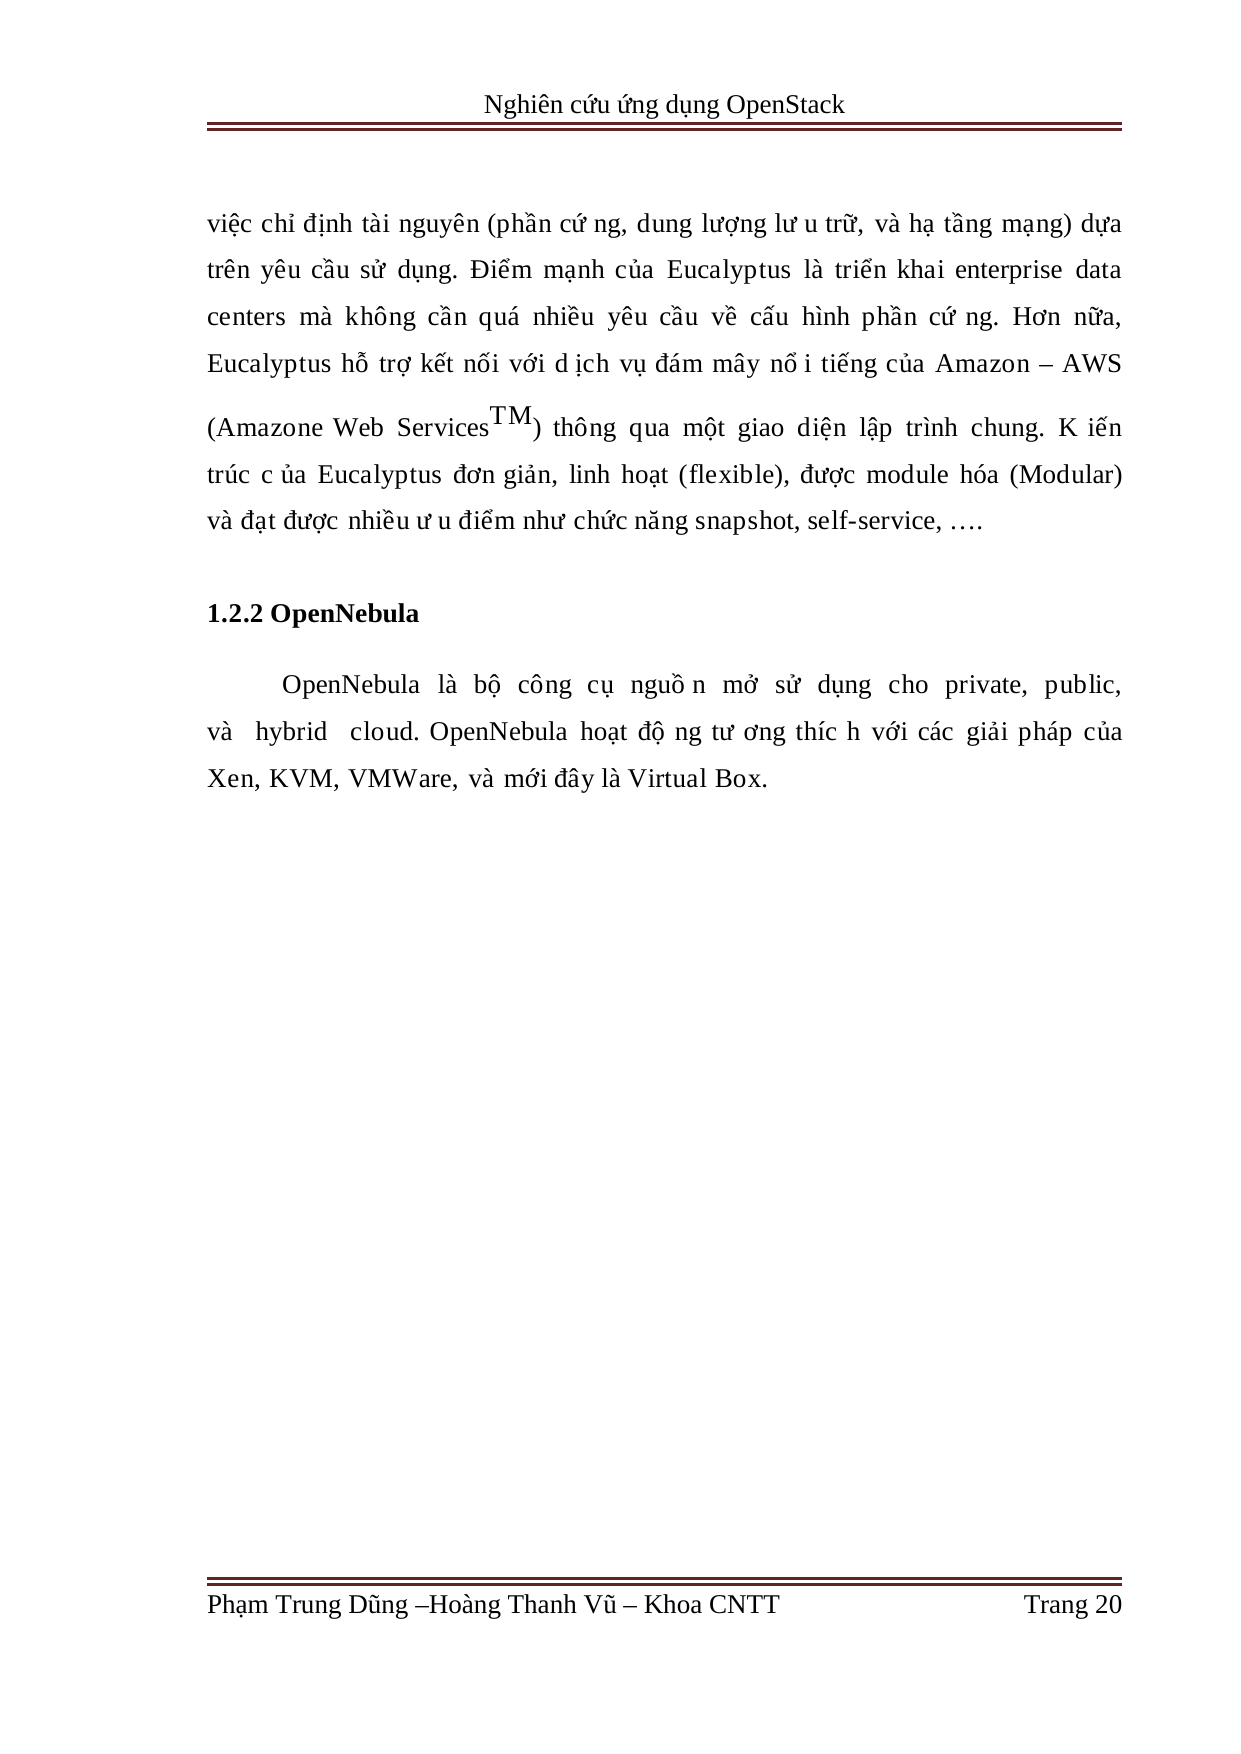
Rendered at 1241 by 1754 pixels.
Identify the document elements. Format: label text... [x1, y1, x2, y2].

text việc chỉ định tài nguyên (phần cứ ng, dung lượng lư u trữ, và hạ tầng mạng) dựa trên yêu cầu sử dụng. Điểm mạnh của Eucalyptus là triển khai enterprise data centers mà không cần quá nhiều yêu cầu về cấu hình phần cứ ng. Hơn nữa, Eucalyptus hỗ trợ kết nối với d ịch vụ đám mây nổ i tiếng của Amazon – AWS (Amazone Web ServicesTM) thông qua một giao diện lập trình chung. K iến trúc c ủa Eucalyptus đơn giản, linh hoạt (flexible), được module hóa (Modular) và đạt được nhiều ư u điểm như chức năng snapshot, self-service, …. [207, 207, 1122, 536]
subtitle 1.2.2 OpenNebula [207, 597, 1122, 628]
text OpenNebula là bộ công cụ nguồ n mở sử dụng cho private, public, và hybrid cloud. OpenNebula hoạt độ ng tư ơng thíc h với các giải pháp của Xen, KVM, VMWare, và mới đây là Virtual Box. [207, 669, 1122, 793]
